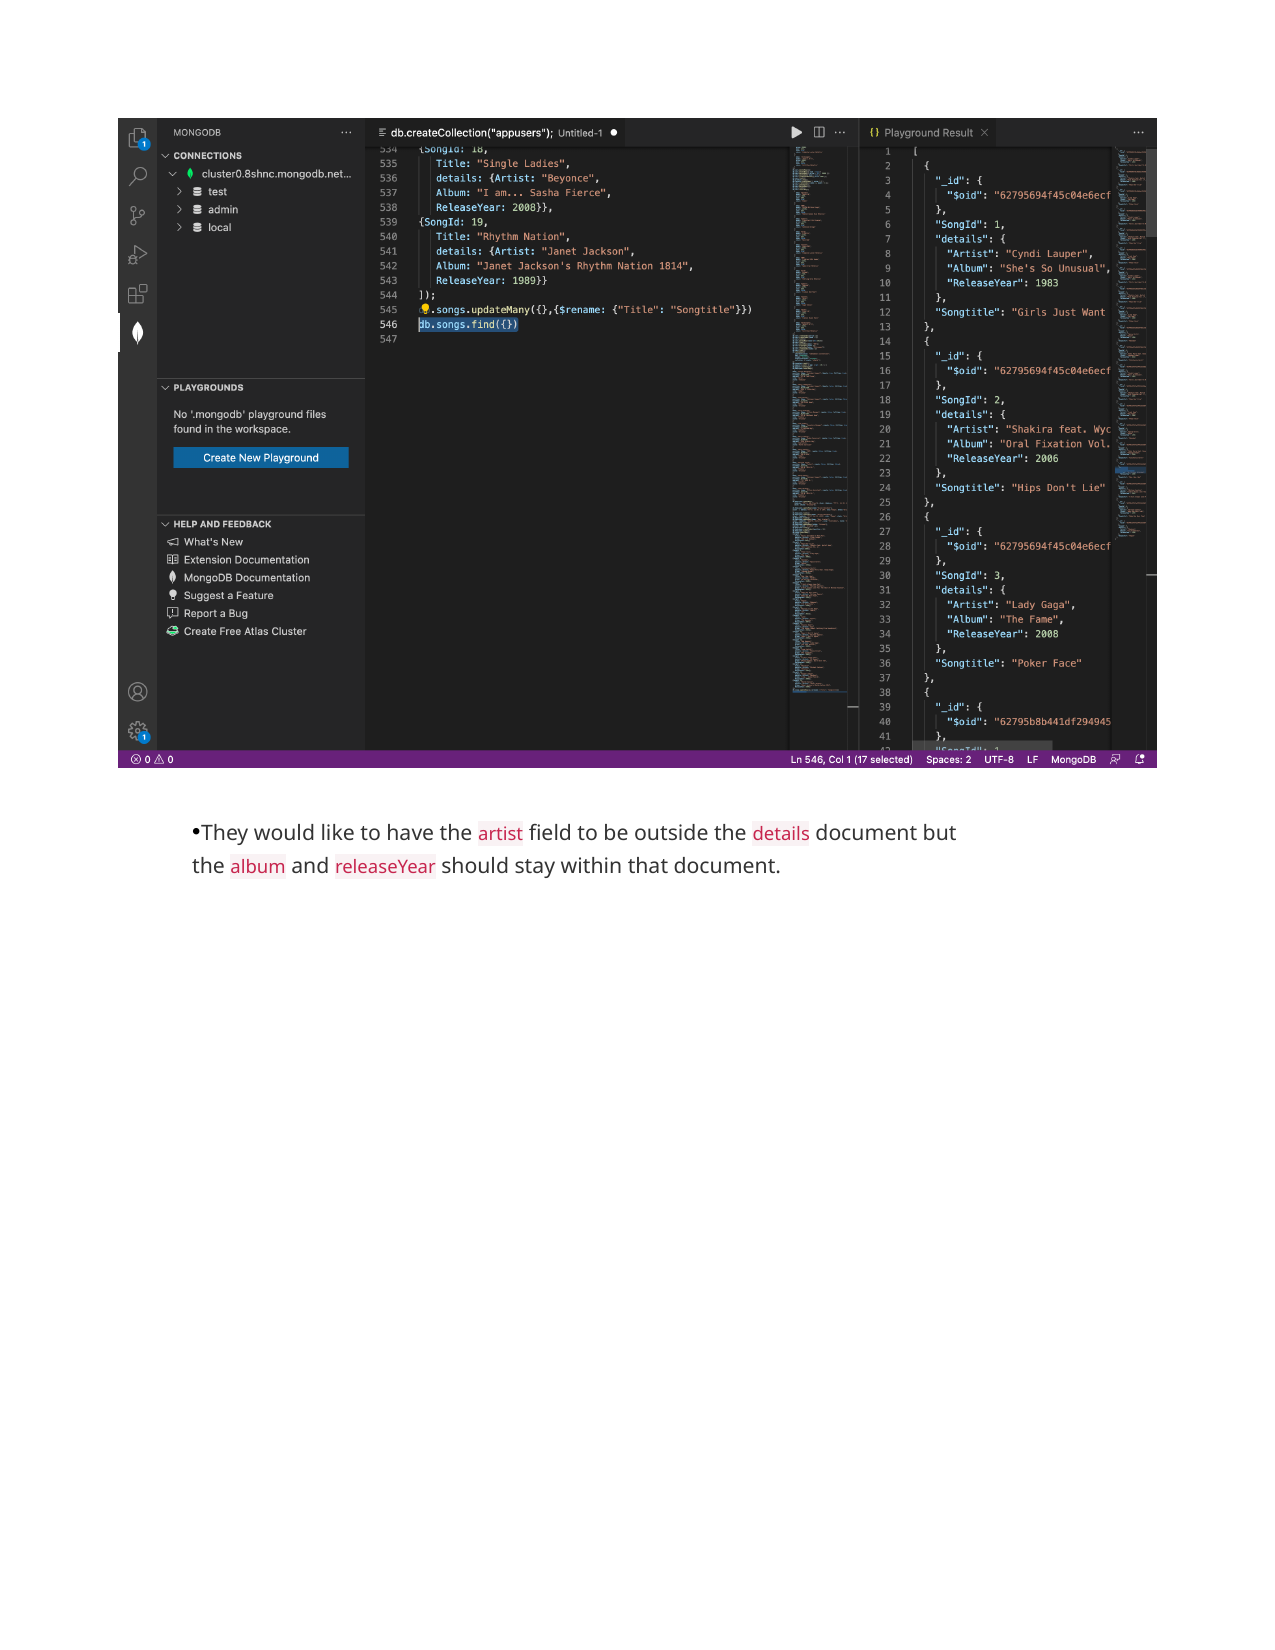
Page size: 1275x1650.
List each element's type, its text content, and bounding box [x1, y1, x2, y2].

picture [118, 118, 1157, 768]
list They would like to have the artist field to be outside the details document but the album and releaseYear should stay within that document. [118, 818, 1157, 880]
